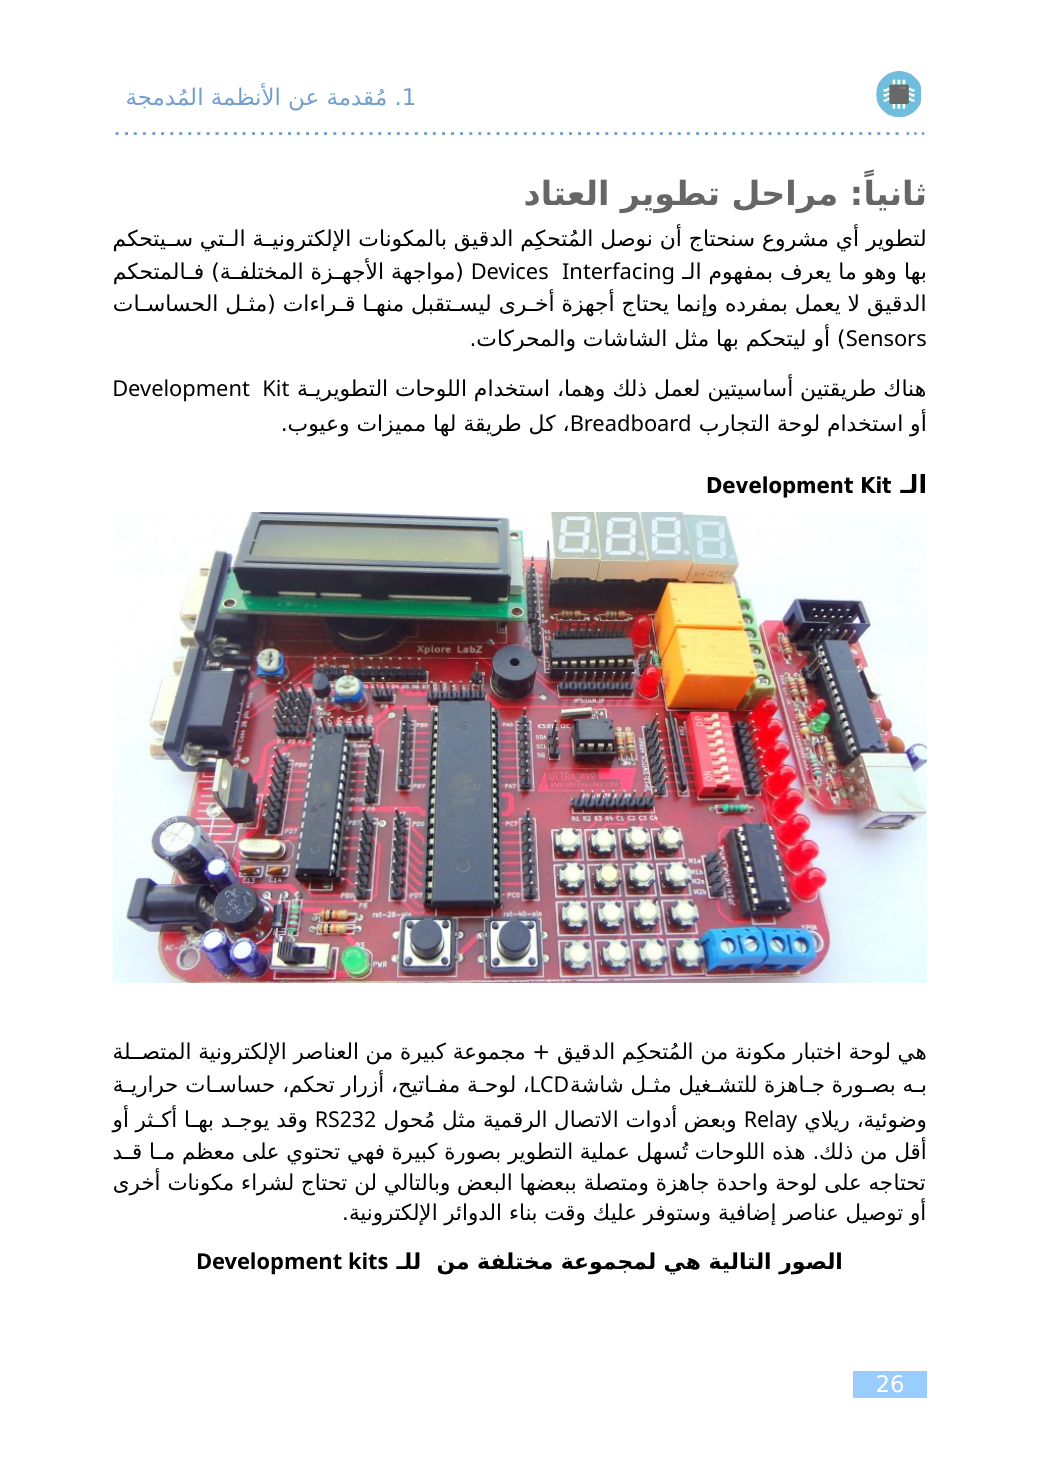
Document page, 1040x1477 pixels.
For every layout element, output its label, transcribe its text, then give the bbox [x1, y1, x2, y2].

text هناك طريقتين أساسيتين لعمل ذلك وهما، استخدام اللوحات التطويرية Development Kit أو استخدام لوحة التجارب Breadboard، كل طريقة لها مميزات وعيوب. [112, 373, 927, 438]
subtitle ثانياً: مراحل تطوير العتاد [112, 174, 927, 213]
subtitle الـ Development Kit [112, 471, 927, 500]
text الصور التالية هي لمجموعة مختلفة من للـ Development kits [112, 1246, 927, 1276]
text لتطوير أي مشروع سنحتاج أن نوصل المُتحكِم الدقيق بالمكونات الإلكترونية التي سيتحكم بها وهو ما يعرف بمفهوم الـ Devices Interfacing (مواجهة الأجهزة المختلفة) فالمتحكم الدقيق لا يعمل بمفرده وإنما يحتاج أجهزة أخرى ليستقبل منها قراءات (مثل الحساساتSensors) أو ليتحكم بها مثل الشاشات والمحركات. [112, 226, 927, 352]
picture [876, 71, 922, 117]
picture [112, 512, 927, 983]
text هي لوحة اختبار مكونة من المُتحكِم الدقيق + مجموعة كبيرة من العناصر الإلكترونية المتصلة به بصورة جاهزة للتشغيل مثل شاشةLCD، لوحة مفاتيح، أزرار تحكم، حساسات حرارية وضوئية، ريلاي Relay وبعض أدوات الاتصال الرقمية مثل مُحول RS232 وقد يوجد بها أكثر أو أقل من ذلك. هذه اللوحات تُسهل عملية التطوير بصورة كبيرة فهي تحتوي على معظم ما قد تحتاجه على لوحة واحدة جاهزة ومتصلة ببعضها البعض وبالتالي لن تحتاج لشراء مكونات أخرى أو توصيل عناصر إضافية وستوفر عليك وقت بناء الدوائر الإلكترونية. [112, 1039, 927, 1226]
